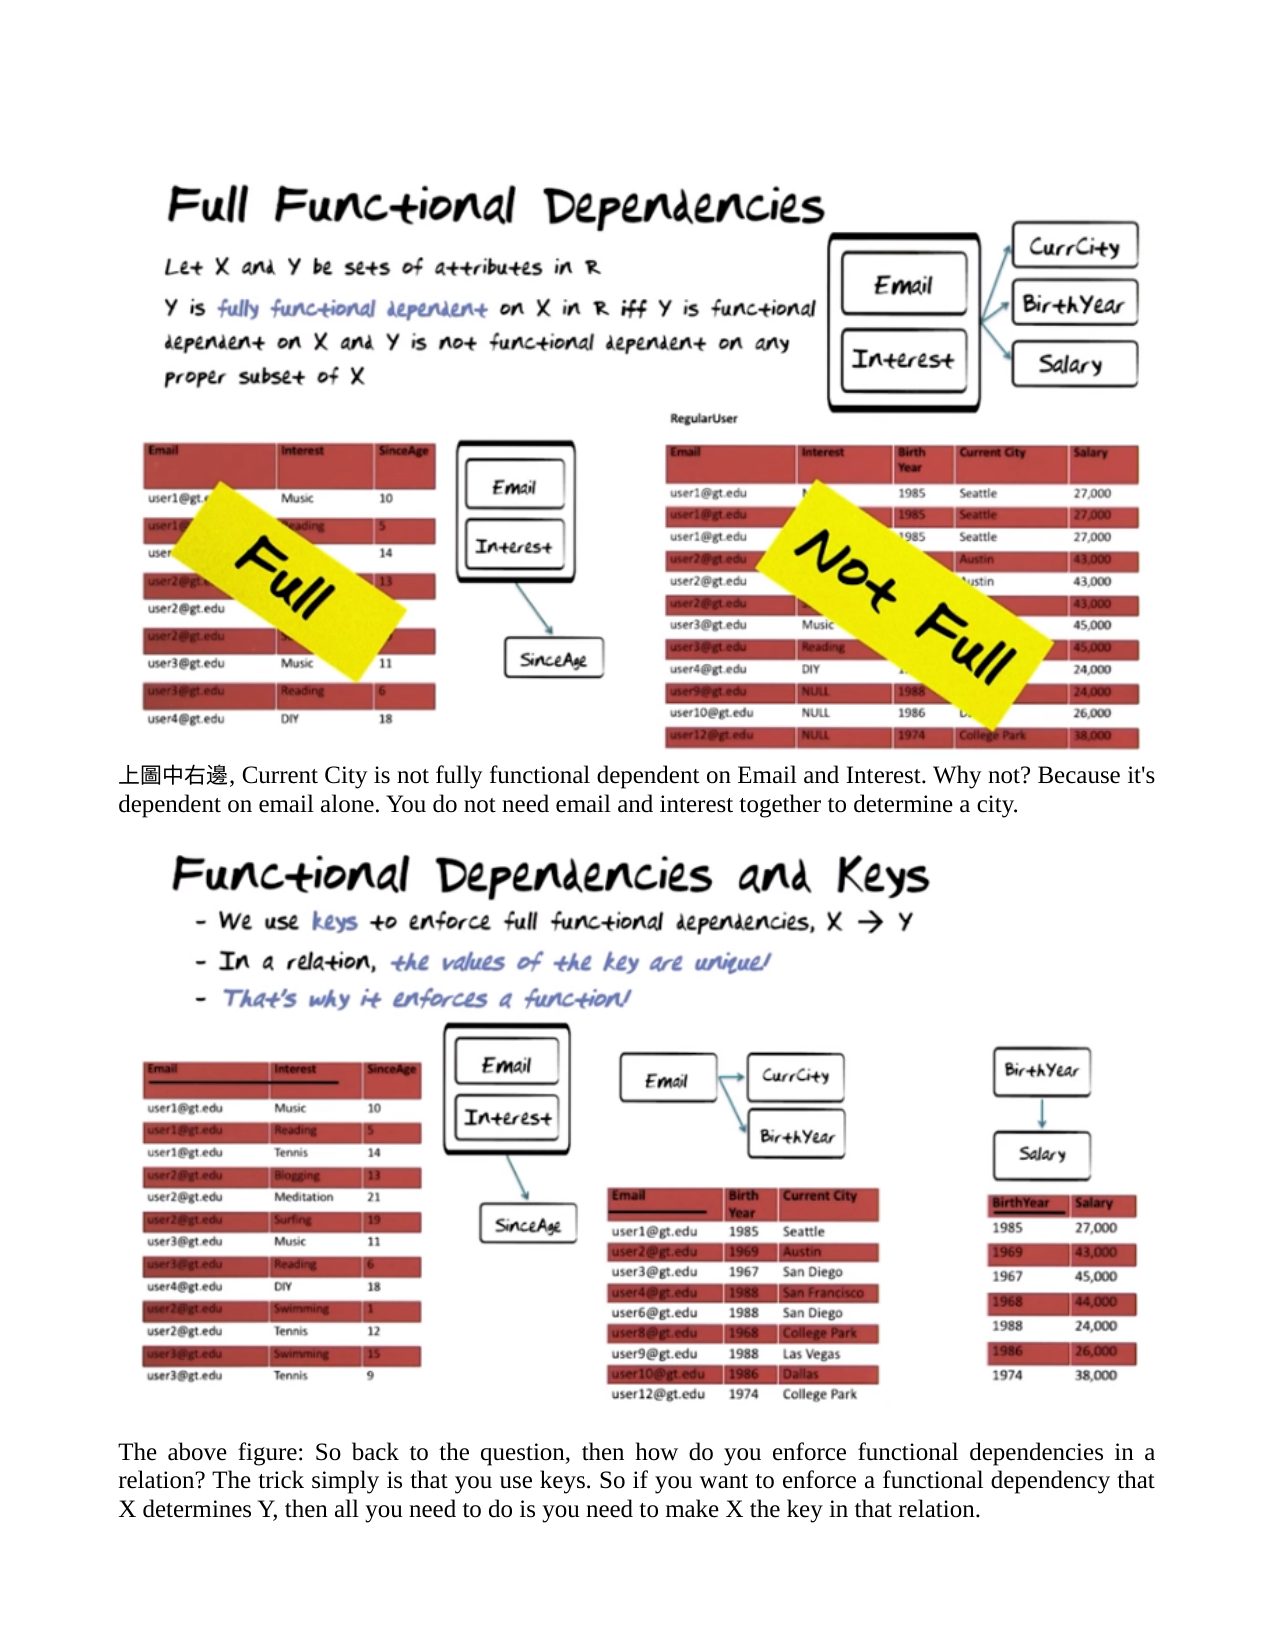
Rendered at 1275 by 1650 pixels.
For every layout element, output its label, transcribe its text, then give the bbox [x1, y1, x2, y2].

text The above figure: So back to the question, then how do you enforce functional dependencies in a relation? The trick simply is that you use keys. So if you want to enforce a functional dependency that X determines Y, then all you need to do is you need to make X the key in that relation. [118, 1437, 1157, 1523]
picture [118, 175, 1157, 758]
picture [118, 847, 1157, 1408]
text 上圖中右邊, Current City is not fully functional dependent on Email and Interest. Why not? Because it's dependent on email alone. You do not need email and interest together to determine a city. [118, 758, 1157, 818]
